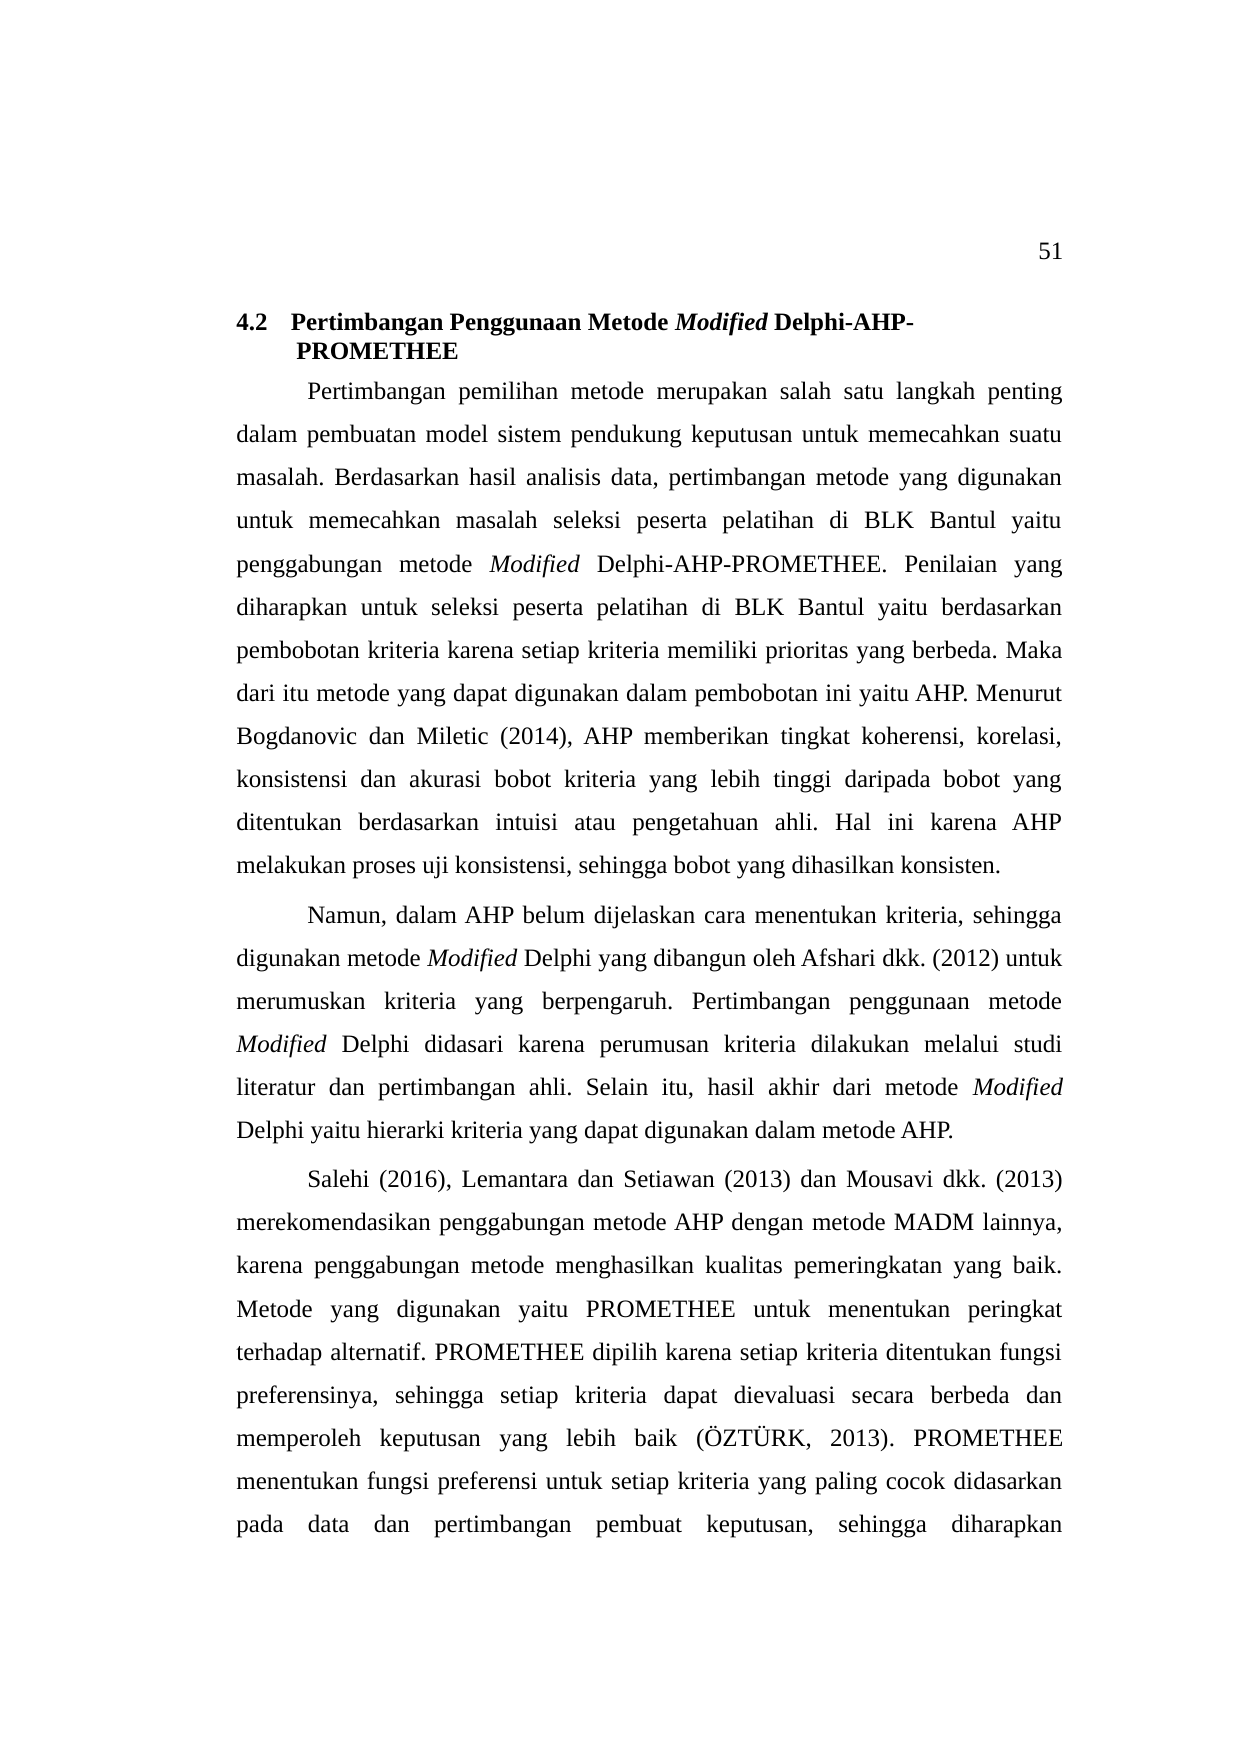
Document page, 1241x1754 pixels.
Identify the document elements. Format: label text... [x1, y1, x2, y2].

text Pertimbangan pemilihan metode merupakan salah satu langkah penting dalam pembuatan model sistem pendukung keputusan untuk memecahkan suatu masalah. Berdasarkan hasil analisis data, pertimbangan metode yang digunakan untuk memecahkan masalah seleksi peserta pelatihan di BLK Bantul yaitu penggabungan metode Modified Delphi-AHP-PROMETHEE. Penilaian yang diharapkan untuk seleksi peserta pelatihan di BLK Bantul yaitu berdasarkan pembobotan kriteria karena setiap kriteria memiliki prioritas yang berbeda. Maka dari itu metode yang dapat digunakan dalam pembobotan ini yaitu AHP. Menurut Bogdanovic dan Miletic (2014), AHP memberikan tingkat koherensi, korelasi, konsistensi dan akurasi bobot kriteria yang lebih tinggi daripada bobot yang ditentukan berdasarkan intuisi atau pengetahuan ahli. Hal ini karena AHP melakukan proses uji konsistensi, sehingga bobot yang dihasilkan konsisten. [236, 376, 1063, 879]
text Namun, dalam AHP belum dijelaskan cara menentukan kriteria, sehingga digunakan metode Modified Delphi yang dibangun oleh Afshari dkk. (2012) untuk merumuskan kriteria yang berpengaruh. Pertimbangan penggunaan metode Modified Delphi didasari karena perumusan kriteria dilakukan melalui studi literatur dan pertimbangan ahli. Selain itu, hasil akhir dari metode Modified Delphi yaitu hierarki kriteria yang dapat digunakan dalam metode AHP. [236, 900, 1063, 1144]
subtitle Pertimbangan Penggunaan Metode Modified Delphi-AHP-PROMETHEE [236, 307, 1063, 364]
text Salehi (2016), Lemantara dan Setiawan (2013) dan Mousavi dkk. (2013) merekomendasikan penggabungan metode AHP dengan metode MADM lainnya, karena penggabungan metode menghasilkan kualitas pemeringkatan yang baik. Metode yang digunakan yaitu PROMETHEE untuk menentukan peringkat terhadap alternatif. PROMETHEE dipilih karena setiap kriteria ditentukan fungsi preferensinya, sehingga setiap kriteria dapat dievaluasi secara berbeda dan memperoleh keputusan yang lebih baik (ÖZTÜRK, 2013). PROMETHEE menentukan fungsi preferensi untuk setiap kriteria yang paling cocok didasarkan pada data dan pertimbangan pembuat keputusan, sehingga diharapkan [236, 1164, 1063, 1538]
